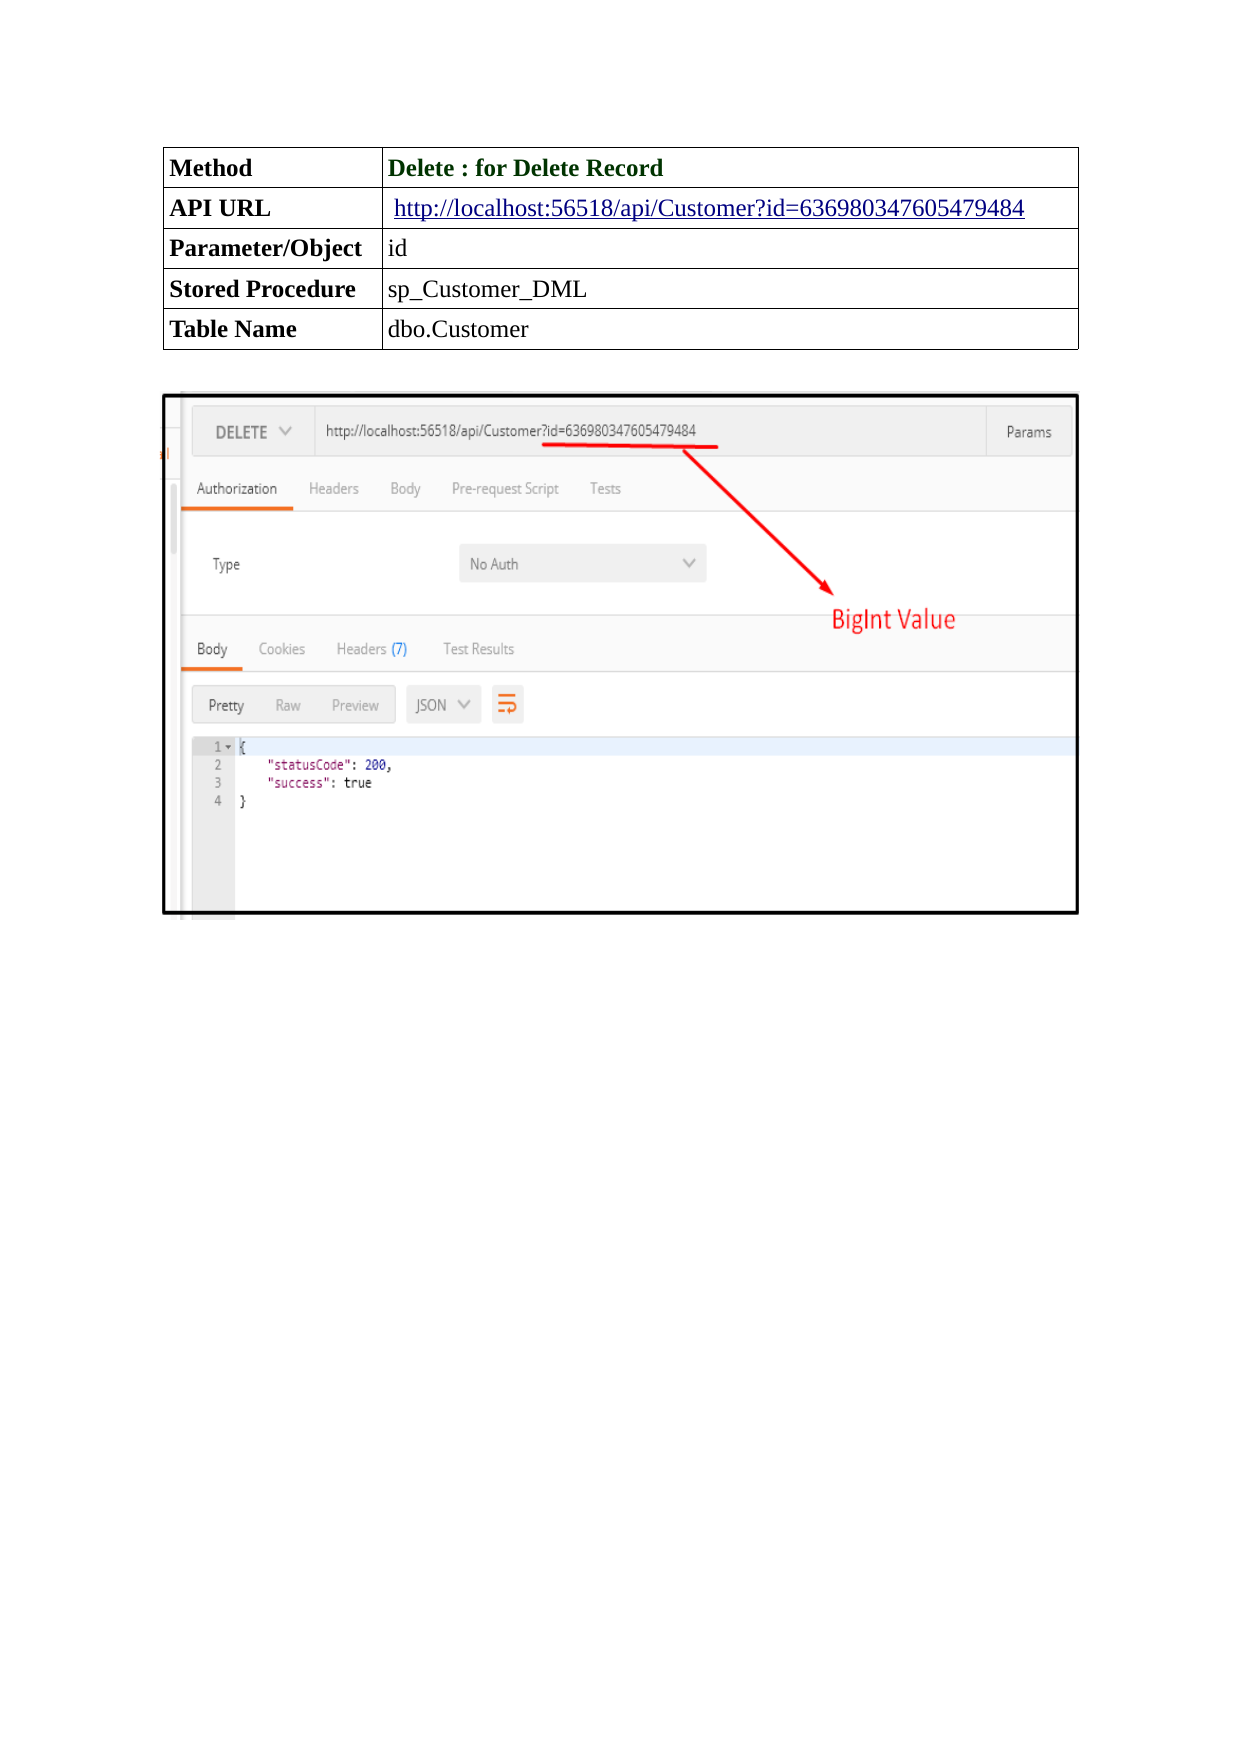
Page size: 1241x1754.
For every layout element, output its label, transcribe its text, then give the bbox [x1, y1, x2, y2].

table_cell Stored Procedure [164, 269, 382, 308]
picture [159, 391, 1080, 920]
table_header Delete : for Delete Record [383, 148, 1078, 187]
table_cell sp_Customer_DML [383, 269, 1078, 308]
table_cell Table Name [164, 309, 382, 348]
table_cell Parameter/Object [164, 229, 382, 268]
table_cell http://localhost:56518/api/Customer?id=636980347605479484 [383, 188, 1078, 227]
table_cell API URL [164, 188, 382, 227]
table_cell dbo.Customer [383, 309, 1078, 348]
table_header Method [164, 148, 382, 187]
table_cell id [383, 229, 1078, 268]
